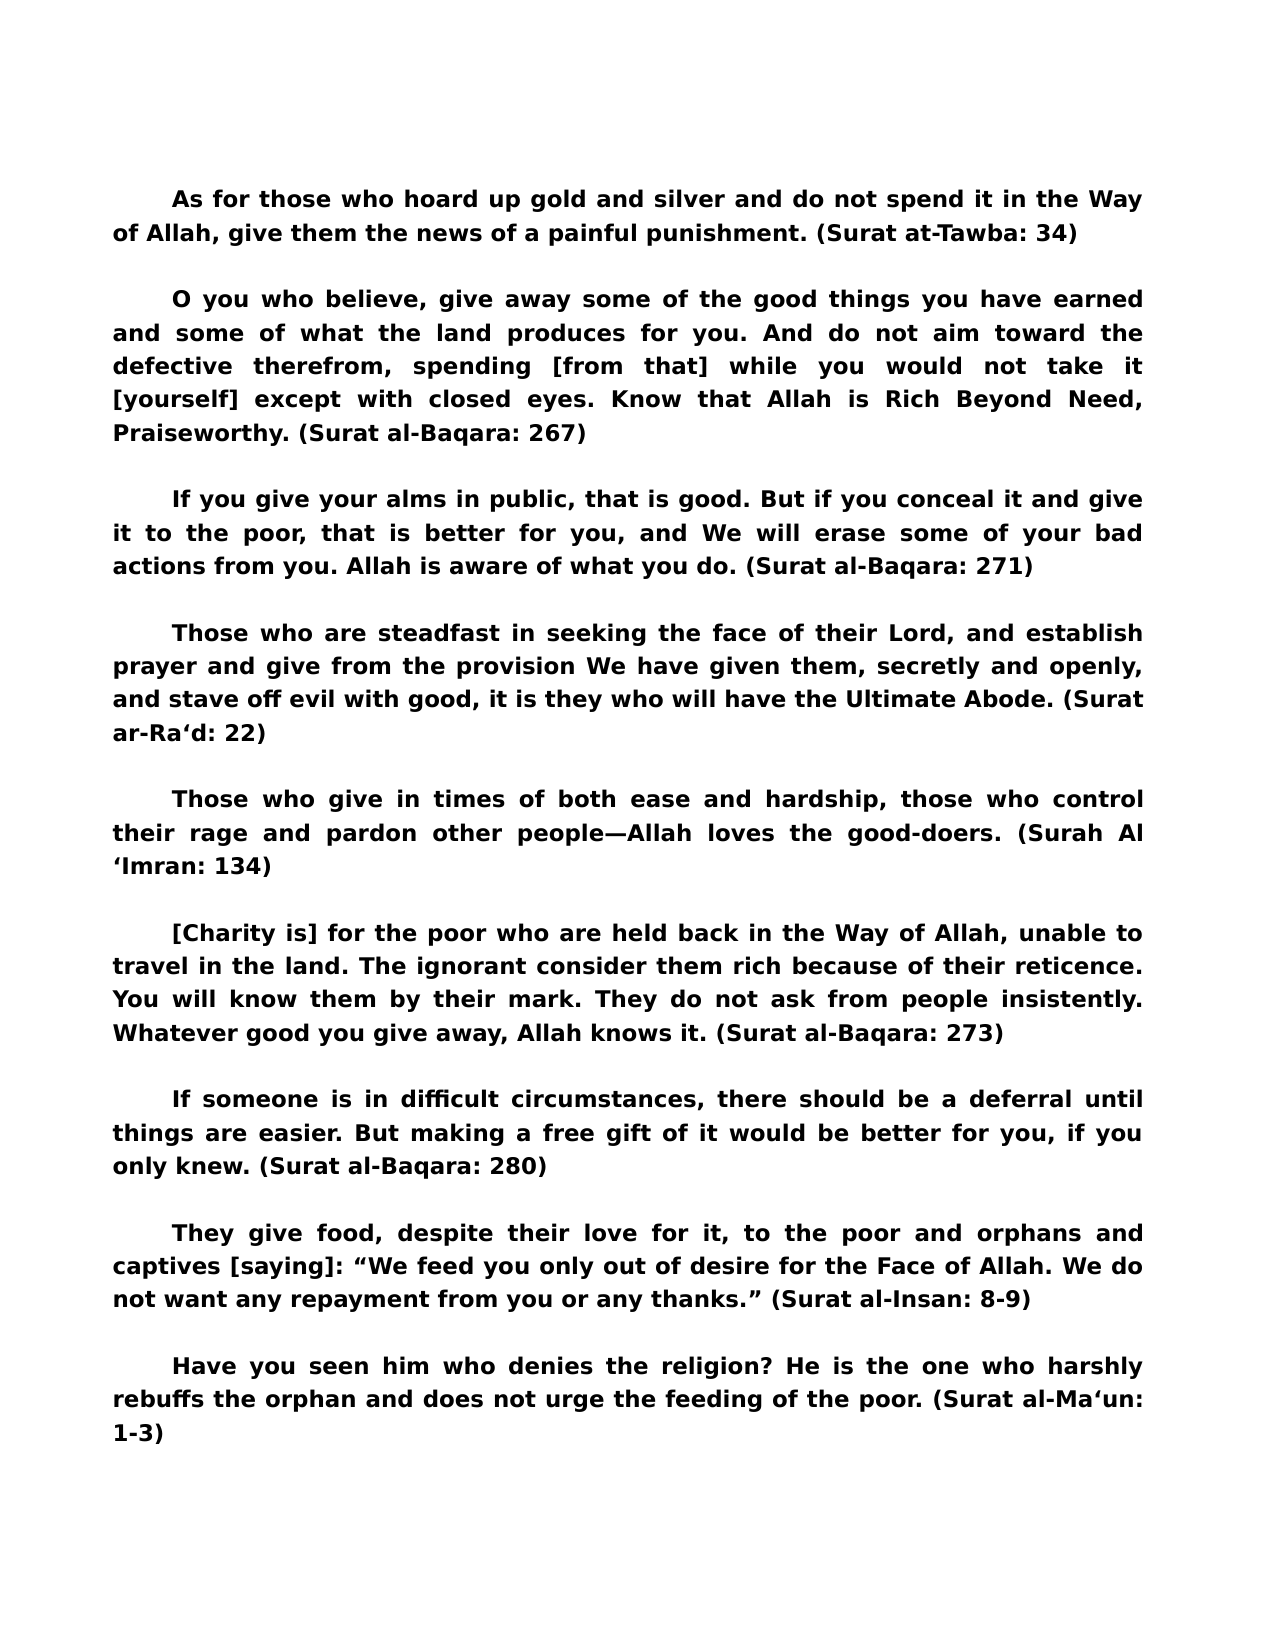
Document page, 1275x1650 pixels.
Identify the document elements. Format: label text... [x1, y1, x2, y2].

text O you who believe, give away some of the good things you have earned and some of what the land produces for you. And do not aim toward the defective therefrom, spending [from that] while you would not take it [yourself] except with closed eyes. Know that Allah is Rich Beyond Need, Praiseworthy. (Surat al-Baqara: 267) [112, 281, 1145, 448]
text Have you seen him who denies the religion? He is the one who harshly rebuffs the orphan and does not urge the feeding of the poor. (Surat al-Ma‘un: 1-3) [112, 1348, 1145, 1448]
text Those who are steadfast in seeking the face of their Lord, and establish prayer and give from the provision We have given them, secretly and openly, and stave off evil with good, it is they who will have the Ultimate Abode. (Surat ar-Ra‘d: 22) [112, 614, 1145, 748]
text If you give your alms in public, that is good. But if you conceal it and give it to the poor, that is better for you, and We will erase some of your bad actions from you. Allah is aware of what you do. (Surat al-Baqara: 271) [112, 481, 1145, 581]
text They give food, despite their love for it, to the poor and orphans and captives [saying]: “We feed you only out of desire for the Face of Allah. We do not want any repayment from you or any thanks.” (Surat al-Insan: 8-9) [112, 1214, 1145, 1314]
text Those who give in times of both ease and hardship, those who control their rage and pardon other people—Allah loves the good-doers. (Surah Al ‘Imran: 134) [112, 781, 1145, 881]
text [Charity is] for the poor who are held back in the Way of Allah, unable to travel in the land. The ignorant consider them rich because of their reticence. You will know them by their mark. They do not ask from people insistently. Whatever good you give away, Allah knows it. (Surat al-Baqara: 273) [112, 914, 1145, 1048]
text If someone is in difficult circumstances, there should be a deferral until things are easier. But making a free gift of it would be better for you, if you only knew. (Surat al-Baqara: 280) [112, 1081, 1145, 1181]
text As for those who hoard up gold and silver and do not spend it in the Way of Allah, give them the news of a painful punishment. (Surat at-Tawba: 34) [112, 181, 1145, 248]
